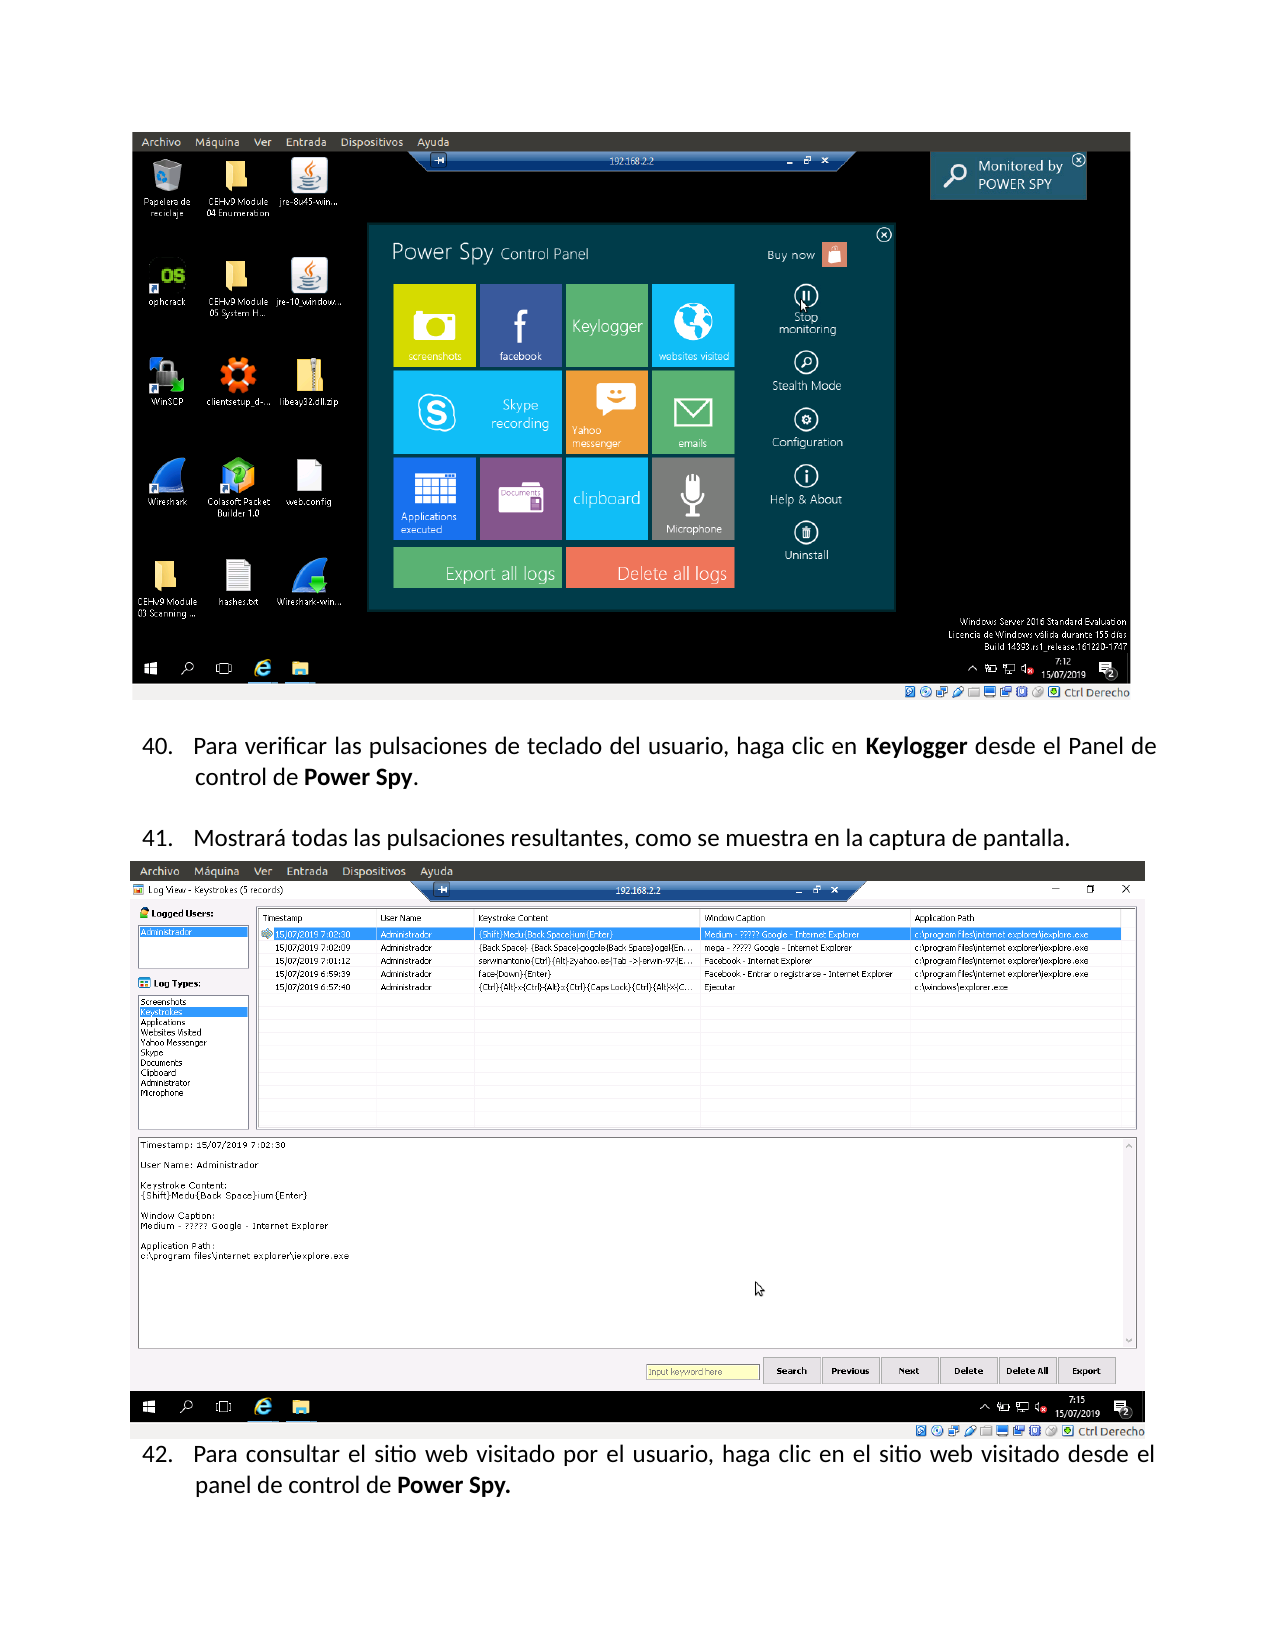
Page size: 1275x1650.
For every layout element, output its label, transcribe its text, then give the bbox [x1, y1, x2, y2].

list Para consultar el sitio web visitado por el usuario, haga clic en el sitio web visitado desde el panel de control de Power Spy. [142, 972, 1157, 1499]
picture [130, 861, 1145, 1439]
list Para verificar las pulsaciones de teclado del usuario, haga clic en Keylogger desde el Panel de control de Power Spy. [142, 730, 1157, 791]
list Mostrará todas las pulsaciones resultantes, como se muestra en la captura de pantalla. [142, 822, 1157, 852]
picture [132, 132, 1131, 700]
